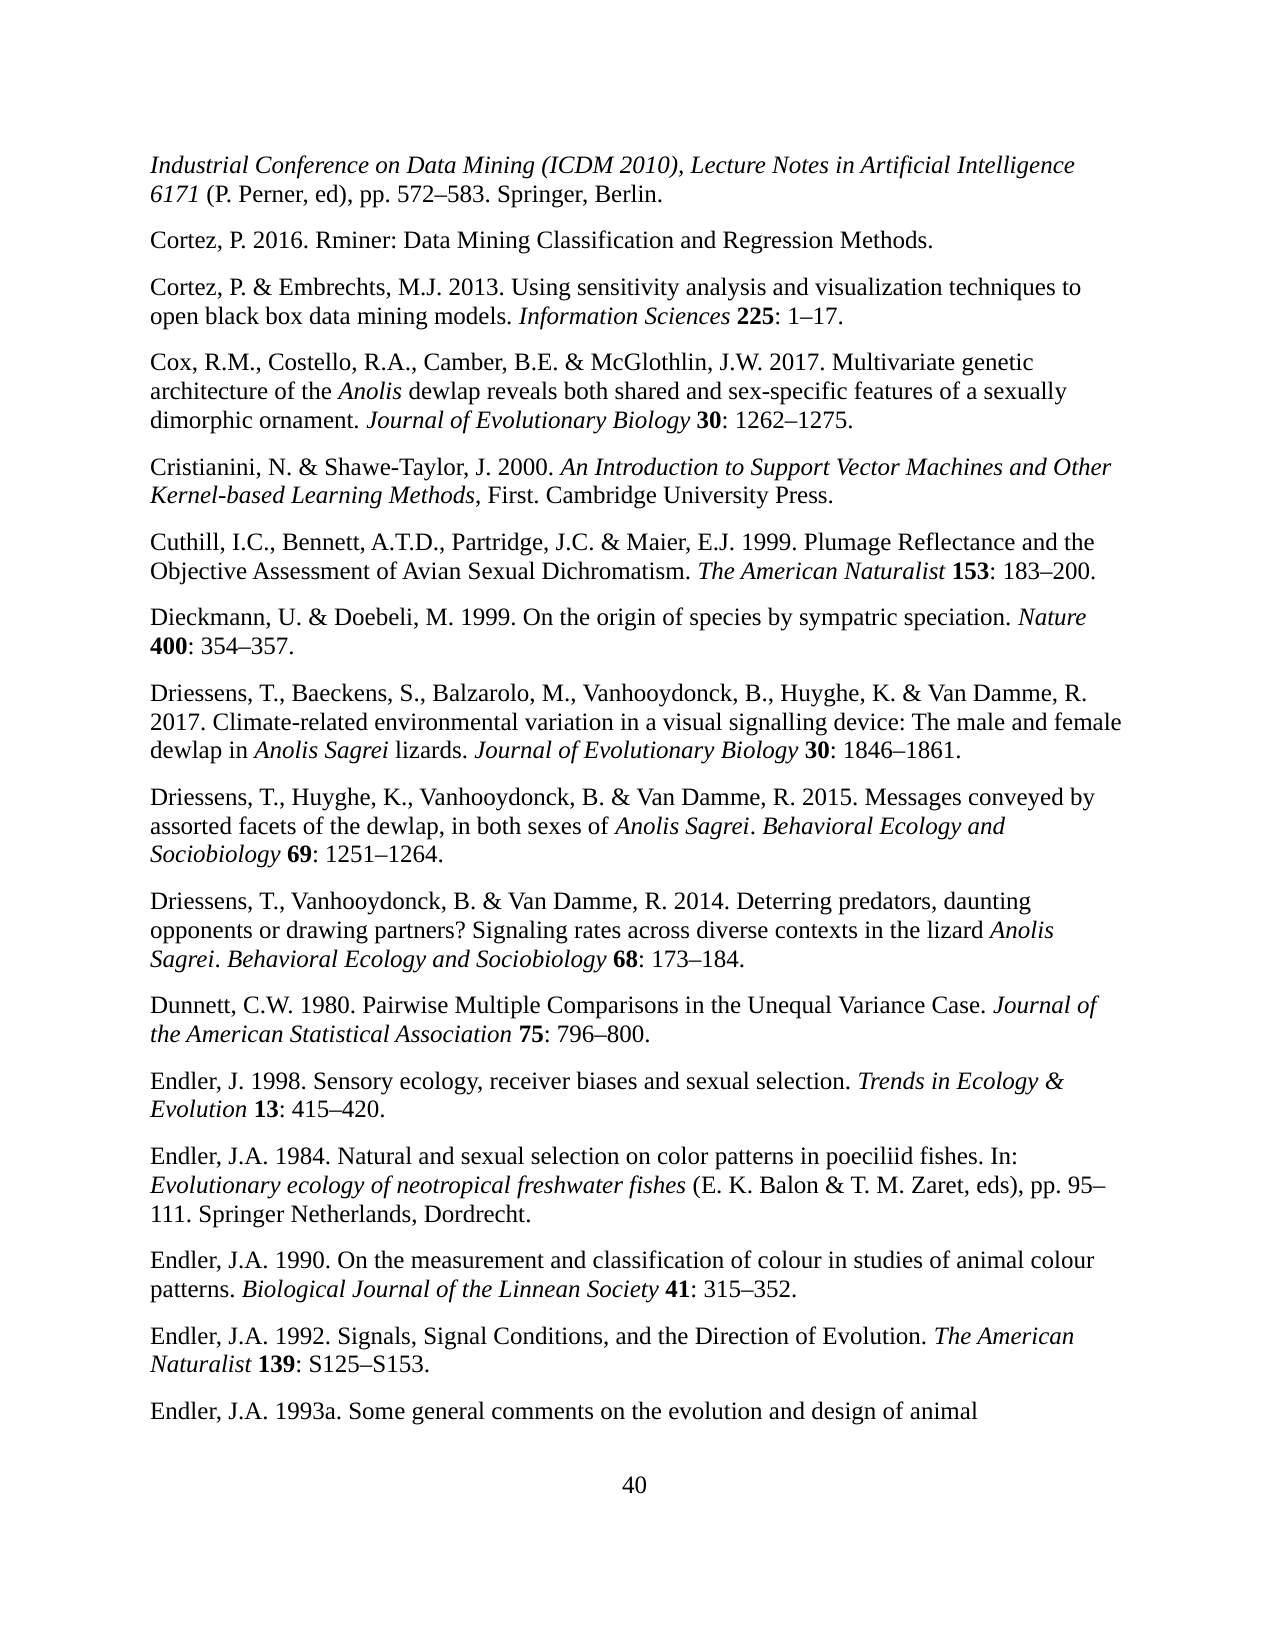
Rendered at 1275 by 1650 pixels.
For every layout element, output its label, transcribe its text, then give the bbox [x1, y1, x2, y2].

text Dunnett, C.W. 1980. Pairwise Multiple Comparisons in the Unequal Variance Case. Journal of the American Statistical Association 75: 796–800. [150, 990, 1125, 1048]
text Endler, J.A. 1990. On the measurement and classification of colour in studies of animal colour patterns. Biological Journal of the Linnean Society 41: 315–352. [150, 1245, 1125, 1303]
text Cortez, P. & Embrechts, M.J. 2013. Using sensitivity analysis and visualization techniques to open black box data mining models. Information Sciences 225: 1–17. [150, 272, 1125, 329]
text Driessens, T., Baeckens, S., Balzarolo, M., Vanhooydonck, B., Huyghe, K. & Van Damme, R. 2017. Climate-related environmental variation in a visual signalling device: The male and female dewlap in Anolis Sagrei lizards. Journal of Evolutionary Biology 30: 1846–1861. [150, 678, 1125, 764]
text Endler, J.A. 1992. Signals, Signal Conditions, and the Direction of Evolution. The American Naturalist 139: S125–S153. [150, 1321, 1125, 1378]
text Industrial Conference on Data Mining (ICDM 2010), Lecture Notes in Artificial Intelligence 6171 (P. Perner, ed), pp. 572–583. Springer, Berlin. [150, 150, 1125, 207]
text Driessens, T., Vanhooydonck, B. & Van Damme, R. 2014. Deterring predators, daunting opponents or drawing partners? Signaling rates across diverse contexts in the lizard Anolis Sagrei. Behavioral Ecology and Sociobiology 68: 173–184. [150, 886, 1125, 972]
text Dieckmann, U. & Doebeli, M. 1999. On the origin of species by sympatric speciation. Nature 400: 354–357. [150, 602, 1125, 660]
text Endler, J. 1998. Sensory ecology, receiver biases and sexual selection. Trends in Ecology & Evolution 13: 415–420. [150, 1066, 1125, 1123]
text Endler, J.A. 1984. Natural and sexual selection on color patterns in poeciliid fishes. In: Evolutionary ecology of neotropical freshwater fishes (E. K. Balon & T. M. Zaret, eds), pp. 95–111. Springer Netherlands, Dordrecht. [150, 1141, 1125, 1227]
text Driessens, T., Huyghe, K., Vanhooydonck, B. & Van Damme, R. 2015. Messages conveyed by assorted facets of the dewlap, in both sexes of Anolis Sagrei. Behavioral Ecology and Sociobiology 69: 1251–1264. [150, 782, 1125, 868]
text Endler, J.A. 1993a. Some general comments on the evolution and design of animal [150, 1396, 1125, 1425]
text Cuthill, I.C., Bennett, A.T.D., Partridge, J.C. & Maier, E.J. 1999. Plumage Reflectance and the Objective Assessment of Avian Sexual Dichromatism. The American Naturalist 153: 183–200. [150, 527, 1125, 584]
text Cox, R.M., Costello, R.A., Camber, B.E. & McGlothlin, J.W. 2017. Multivariate genetic architecture of the Anolis dewlap reveals both shared and sex-specific features of a sexually dimorphic ornament. Journal of Evolutionary Biology 30: 1262–1275. [150, 347, 1125, 434]
text Cristianini, N. & Shawe-Taylor, J. 2000. An Introduction to Support Vector Machines and Other Kernel-based Learning Methods, First. Cambridge University Press. [150, 452, 1125, 509]
text Cortez, P. 2016. Rminer: Data Mining Classification and Regression Methods. [150, 225, 1125, 254]
